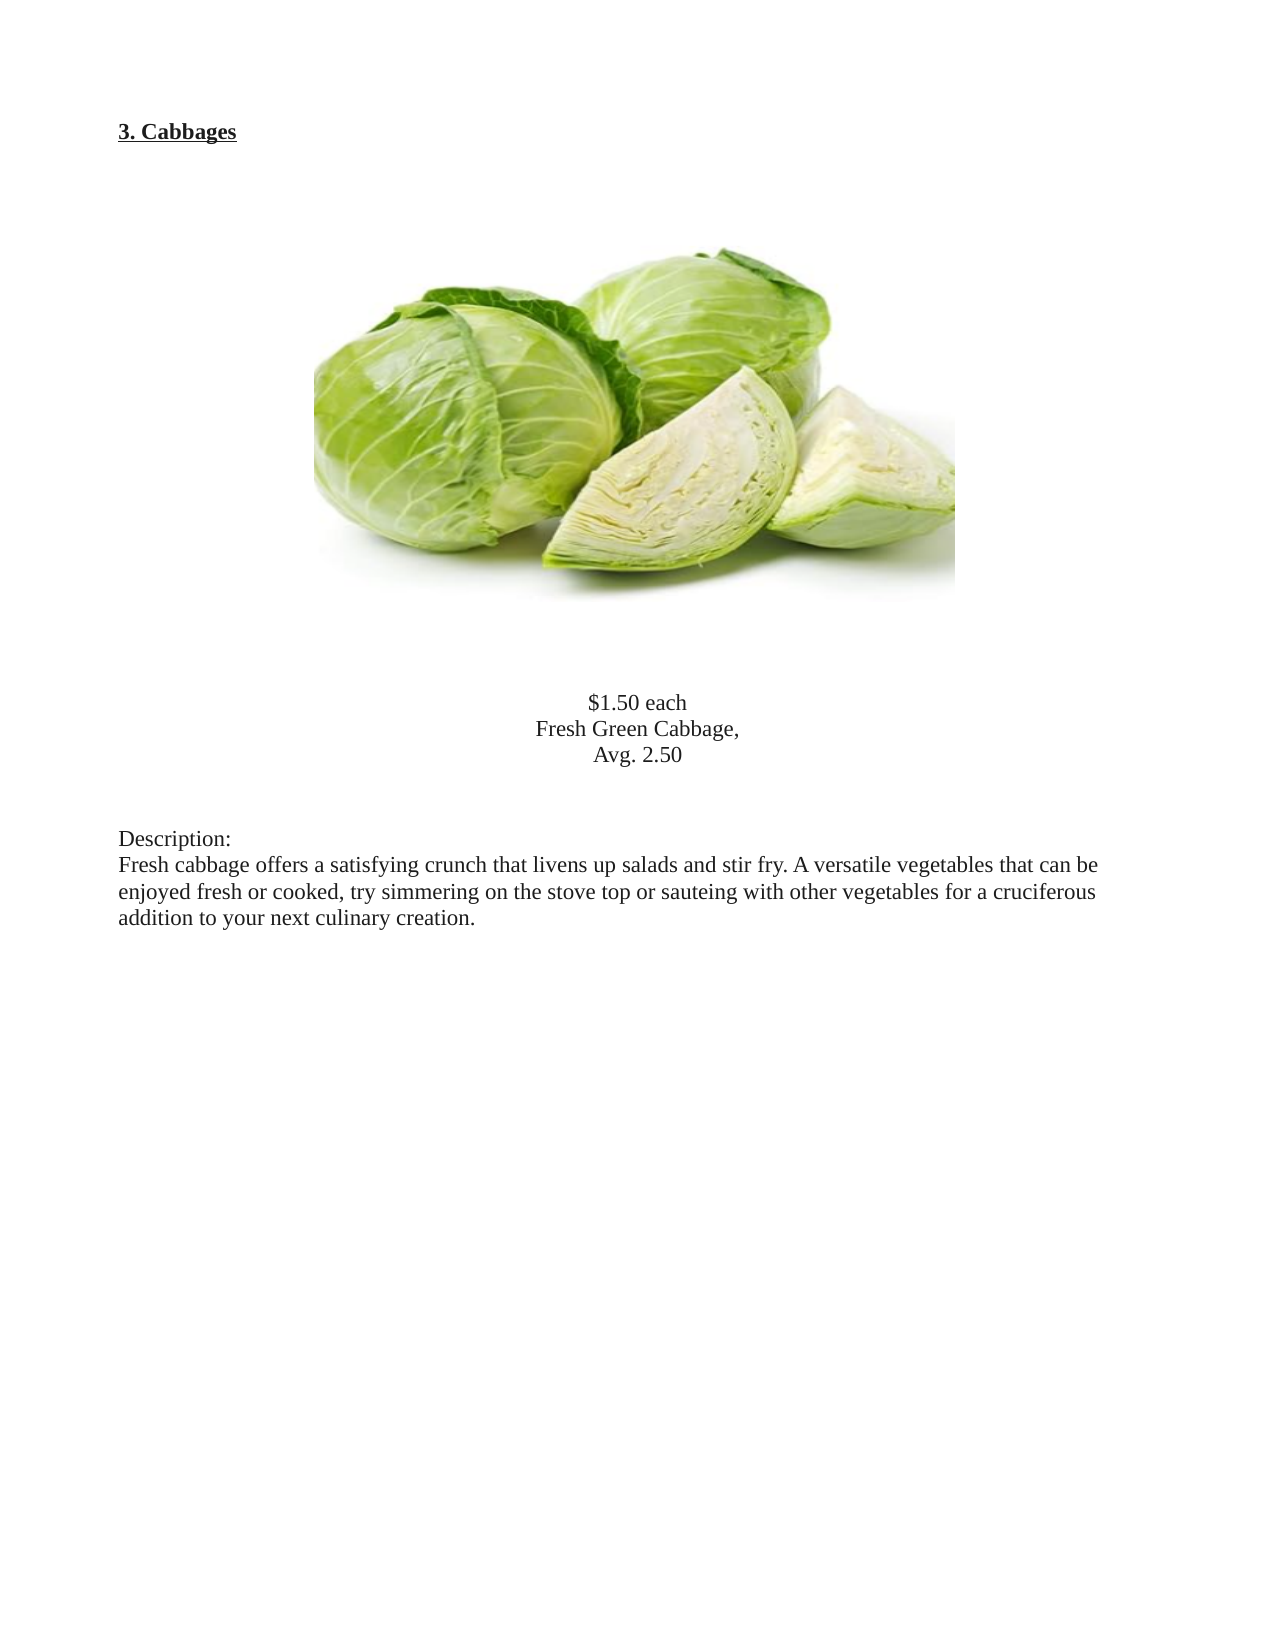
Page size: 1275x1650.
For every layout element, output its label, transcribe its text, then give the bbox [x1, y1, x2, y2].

text Description: [118, 825, 1157, 852]
text Fresh cabbage offers a satisfying crunch that livens up salads and stir fry. A versatile vegetables that can be enjoyed fresh or cooked, try simmering on the stove top or sauteing with other vegetables for a cruciferous addition to your next culinary creation. [118, 852, 1157, 931]
text Avg. 2.50 [118, 741, 1157, 768]
text Fresh Green Cabbage, [118, 715, 1157, 741]
text 3. Cabbages [118, 118, 1157, 144]
text $1.50 each [118, 689, 1157, 715]
picture [314, 234, 955, 632]
